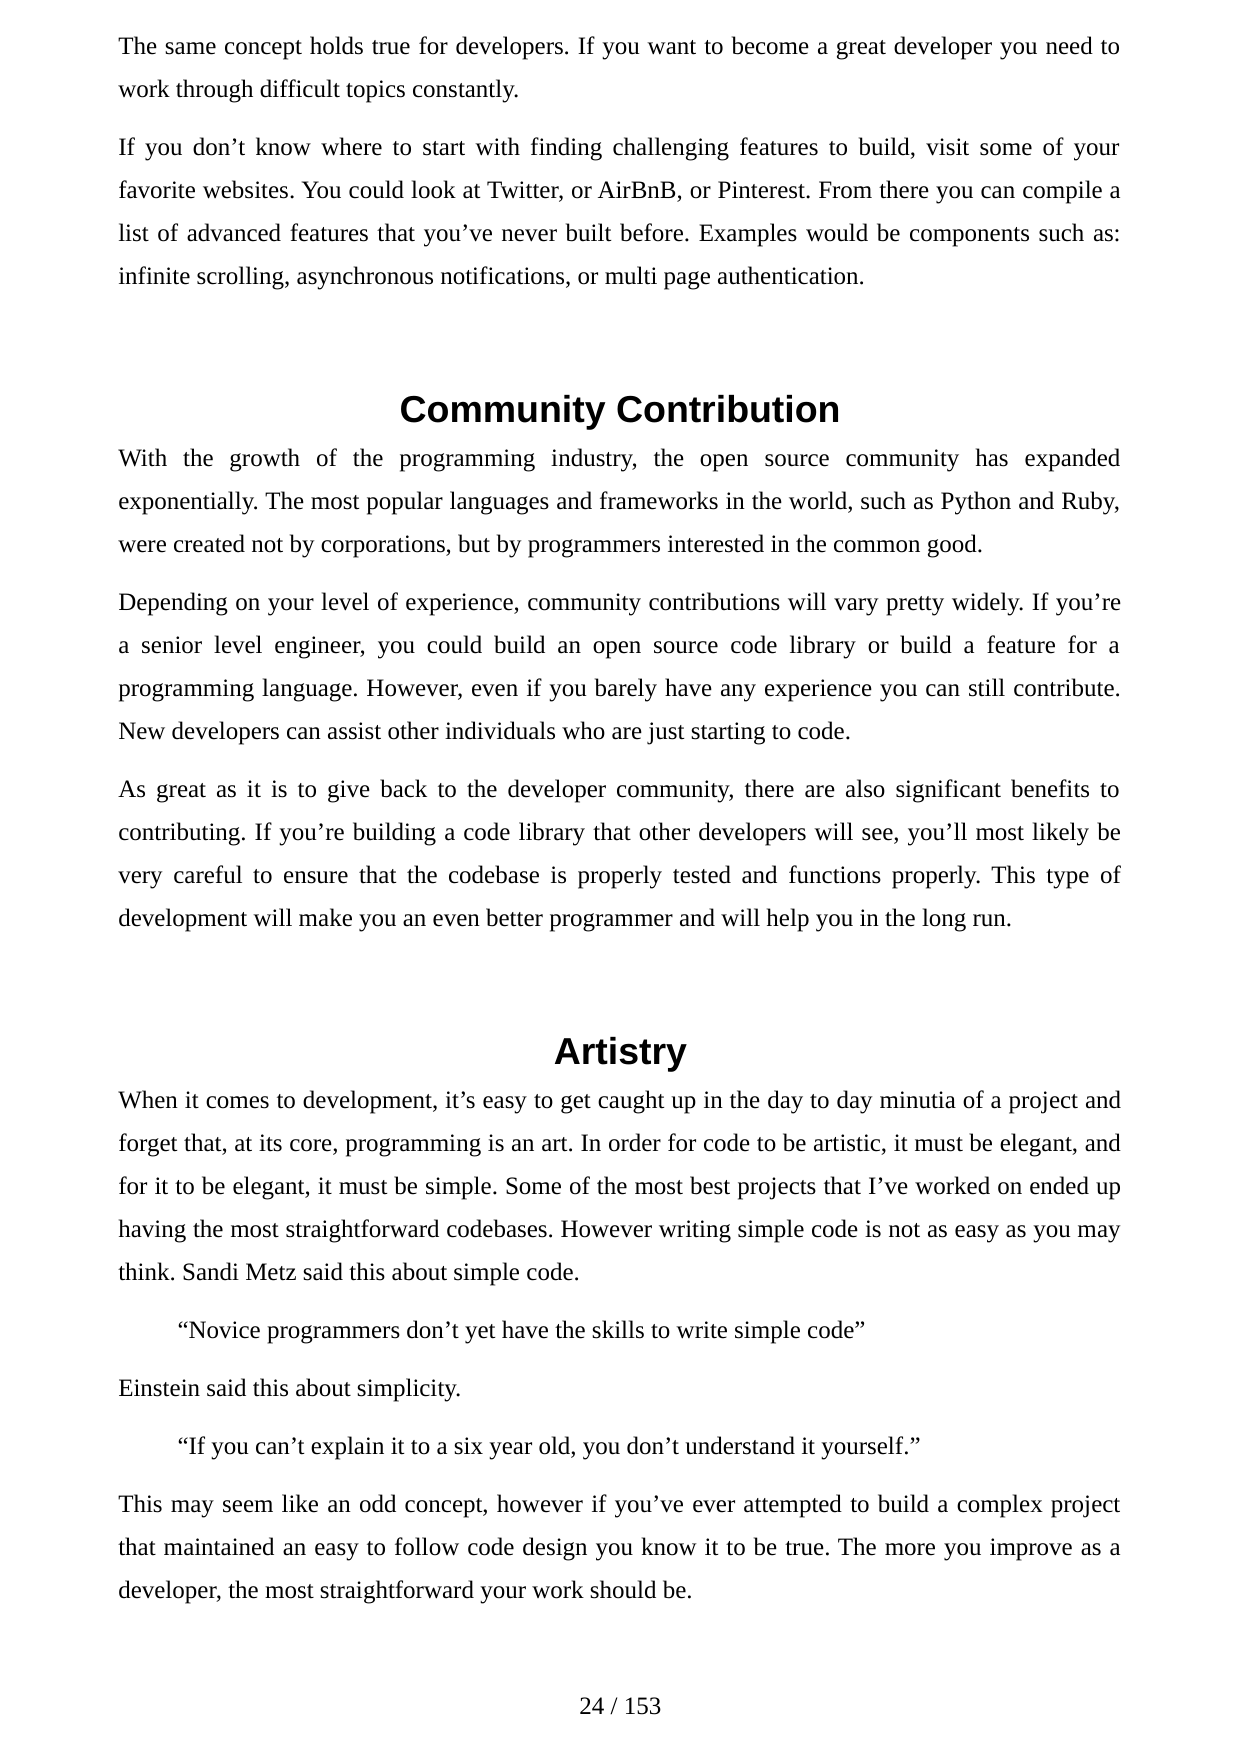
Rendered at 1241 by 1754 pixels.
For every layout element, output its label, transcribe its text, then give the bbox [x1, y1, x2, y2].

subtitle Community Contribution [118, 387, 1122, 430]
text If you don’t know where to start with finding challenging features to build, visit some of your favorite websites. You could look at Twitter, or AirBnB, or Pinterest. From there you can compile a list of advanced features that you’ve never built before. Examples would be components such as: infinite scrolling, asynchronous notifications, or multi page authentication. [118, 132, 1122, 290]
text Depending on your level of experience, community contributions will vary pretty widely. If you’re a senior level engineer, you could build an open source code library or build a feature for a programming language. However, even if you barely have any experience you can still contribute. New developers can assist other individuals who are just starting to code. [118, 587, 1122, 745]
text With the growth of the programming industry, the open source community has expanded exponentially. The most popular languages and frameworks in the world, such as Python and Ruby, were created not by corporations, but by programmers interested in the common good. [118, 443, 1122, 558]
text As great as it is to give back to the developer community, there are also significant benefits to contributing. If you’re building a code library that other developers will see, you’ll most likely be very careful to ensure that the codebase is properly tested and functions properly. This type of development will make you an even better programmer and will help you in the long run. [118, 774, 1122, 932]
text “If you can’t explain it to a six year old, you don’t understand it yourself.” [177, 1431, 1063, 1460]
text When it comes to development, it’s easy to get caught up in the day to day minutia of a project and forget that, at its core, programming is an art. In order for code to be artistic, it must be elegant, and for it to be elegant, it must be simple. Some of the most best projects that I’ve worked on ended up having the most straightforward codebases. However writing simple code is not as easy as you may think. Sandi Metz said this about simple code. [118, 1085, 1122, 1286]
text The same concept holds true for developers. If you want to become a great developer you need to work through difficult topics constantly. [118, 31, 1122, 103]
text This may seem like an odd concept, however if you’ve ever attempted to build a complex project that maintained an easy to follow code design you know it to be true. The more you improve as a developer, the most straightforward your work should be. [118, 1489, 1122, 1604]
text “Novice programmers don’t yet have the skills to write simple code” [177, 1315, 1063, 1344]
subtitle Artistry [118, 1029, 1122, 1072]
text Einstein said this about simplicity. [118, 1373, 1122, 1402]
